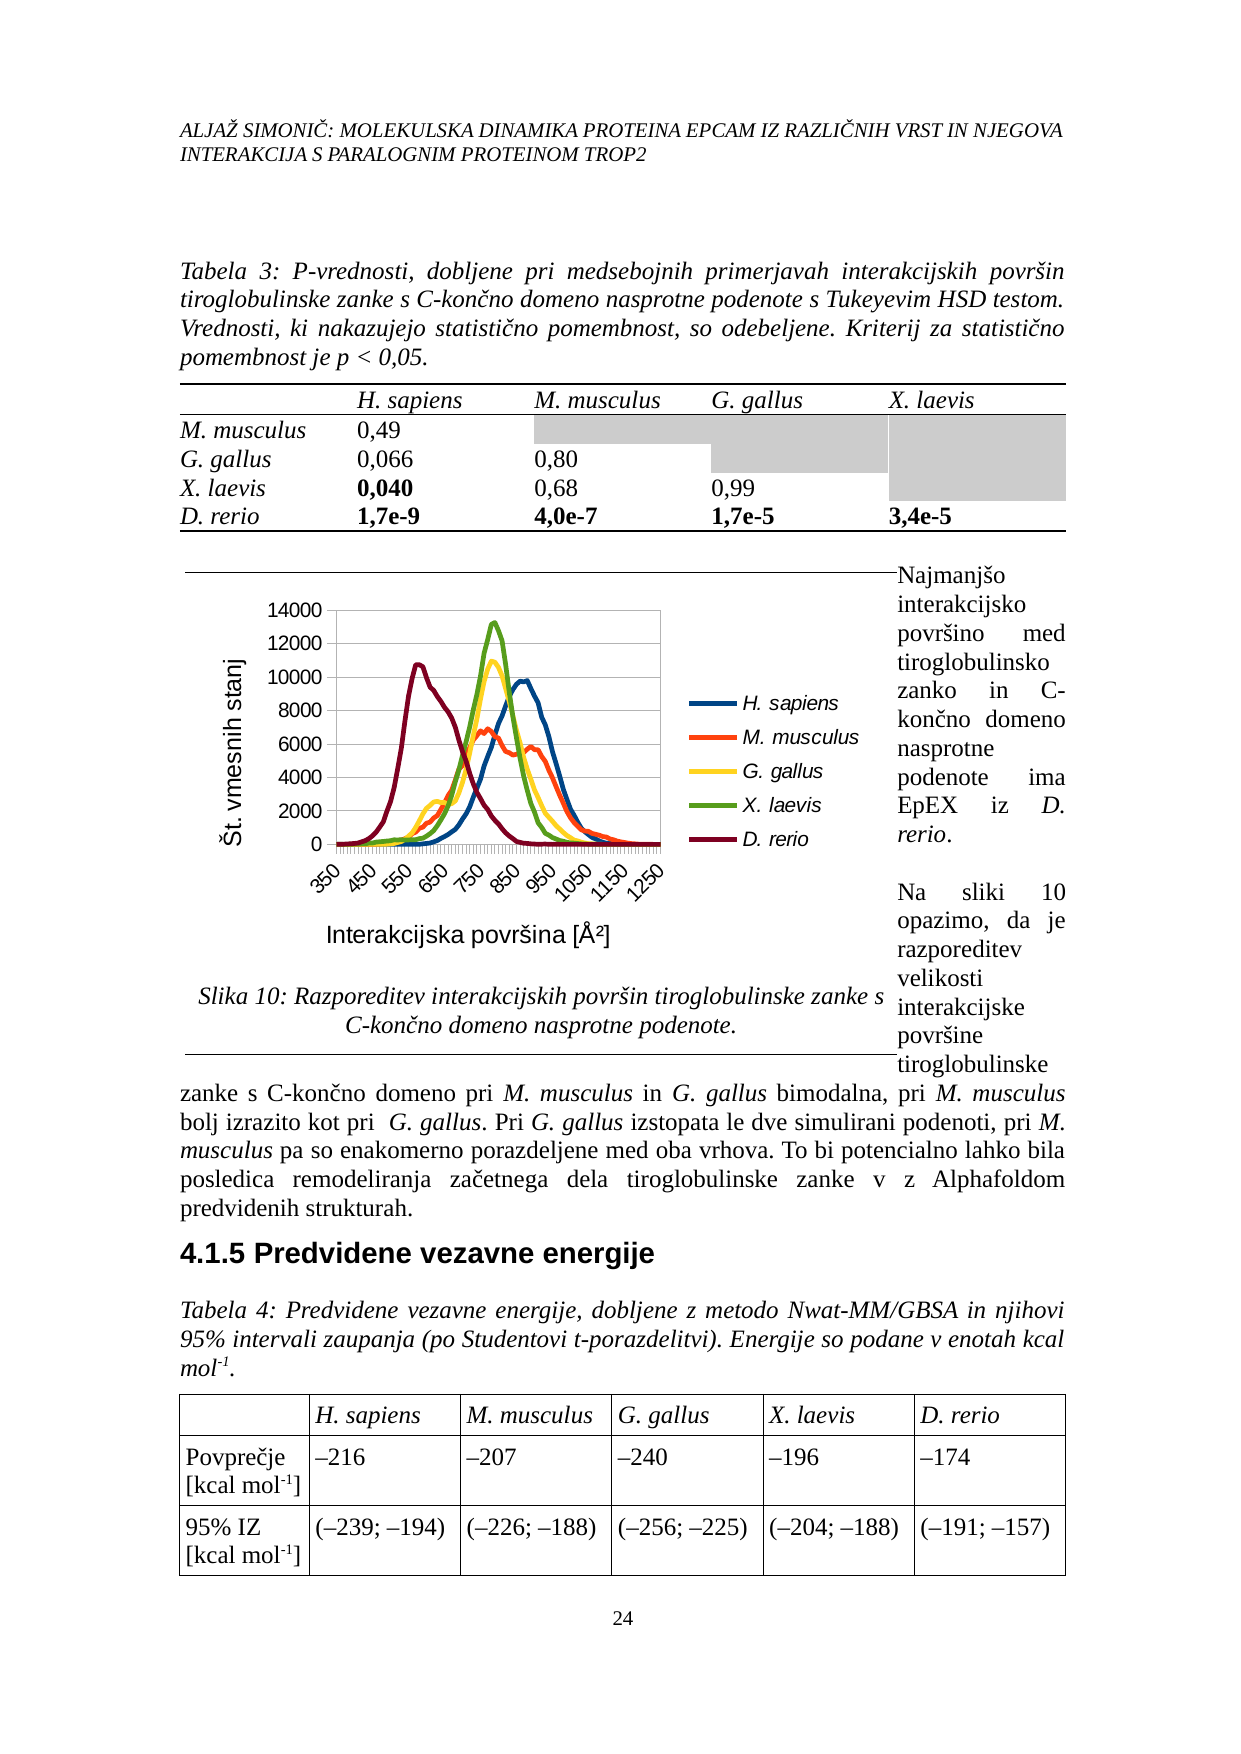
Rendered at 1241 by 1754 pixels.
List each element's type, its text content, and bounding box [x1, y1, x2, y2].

text Slika 10: Razporeditev interakcijskih površin tiroglobulinske zanke s C-končno domeno nasprotne podenote. [194, 593, 888, 1038]
table_cell 95% IZ [kcal mol-1] [180, 1506, 309, 1575]
text Tabela 4: Predvidene vezavne energije, dobljene z metodo Nwat-MM/GBSA in njihovi 95% intervali zaupanja (po Studentovi t-porazdelitvi). Energije so podane v enotah kcal mol-1. [180, 1295, 1066, 1381]
table_header H. sapiens [310, 1395, 460, 1435]
table_header [180, 1395, 309, 1435]
table_cell [889, 444, 1066, 473]
table_cell 1,7e-5 [711, 501, 888, 530]
table_cell 4,0e-7 [534, 501, 711, 530]
table_cell 3,4e-5 [889, 501, 1066, 530]
table_cell (–204; –188) [764, 1506, 914, 1575]
table_cell [711, 415, 888, 444]
table_cell Povprečje [kcal mol-1] [180, 1436, 309, 1505]
table_cell 0,066 [357, 444, 534, 473]
table_header M. musculus [461, 1395, 611, 1435]
table_header [180, 385, 357, 414]
table_cell (–256; –225) [612, 1506, 763, 1575]
table_cell G. gallus [180, 444, 357, 473]
table_header G. gallus [612, 1395, 763, 1435]
table_cell 0,68 [534, 473, 711, 501]
table_cell –196 [764, 1436, 914, 1505]
subtitle Predvidene vezavne energije [180, 1236, 1066, 1270]
table_cell M. musculus [180, 415, 357, 444]
table_header D. rerio [915, 1395, 1065, 1435]
table_cell 0,040 [357, 473, 534, 501]
table_cell D. rerio [180, 501, 357, 530]
table_cell –174 [915, 1436, 1065, 1505]
table_cell –216 [310, 1436, 460, 1505]
table_cell –240 [612, 1436, 763, 1505]
table_cell [534, 415, 711, 444]
table_cell 0,99 [711, 473, 888, 501]
table_header H. sapiens [357, 385, 534, 414]
text Najmanjšo interakcijsko površino med tiroglobulinsko zanko in C-končno domeno nasprotne podenote ima EpEX iz D. rerio. [180, 561, 1066, 1054]
table_cell –207 [461, 1436, 611, 1505]
table_cell [711, 444, 888, 473]
table_cell [889, 415, 1066, 444]
table_cell (–191; –157) [915, 1506, 1065, 1575]
text Tabela 3: P-vrednosti, dobljene pri medsebojnih primerjavah interakcijskih površin tiroglobulinske zanke s C-končno domeno nasprotne podenote s Tukeyevim HSD testom. Vrednosti, ki nakazujejo statistično pomembnost, so odebeljene. Kriterij za statistično pomembnost je p < 0,05. [180, 256, 1066, 371]
table_header M. musculus [534, 385, 711, 414]
table_cell 0,80 [534, 444, 711, 473]
table_header X. laevis [889, 385, 1066, 414]
table_cell X. laevis [180, 473, 357, 501]
table_cell 0,49 [357, 415, 534, 444]
table_header G. gallus [711, 385, 888, 414]
table_cell [889, 473, 1066, 501]
table_header X. laevis [764, 1395, 914, 1435]
table_cell (–226; –188) [461, 1506, 611, 1575]
table_cell (–239; –194) [310, 1506, 460, 1575]
table_cell 1,7e-9 [357, 501, 534, 530]
text Na sliki 10 opazimo, da je razporeditev velikosti interakcijske površine tiroglobulinske zanke s C-končno domeno pri M. musculus in G. gallus bimodalna, pri M. musculus bolj izrazito kot pri G. gallus. Pri G. gallus izstopata le dve simulirani podenoti, pri M. musculus pa so enakomerno porazdeljene med oba vrhova. To bi potencialno lahko bila posledica remodeliranja začetnega dela tiroglobulinske zanke v z Alphafoldom predvidenih strukturah. [180, 877, 1066, 1222]
